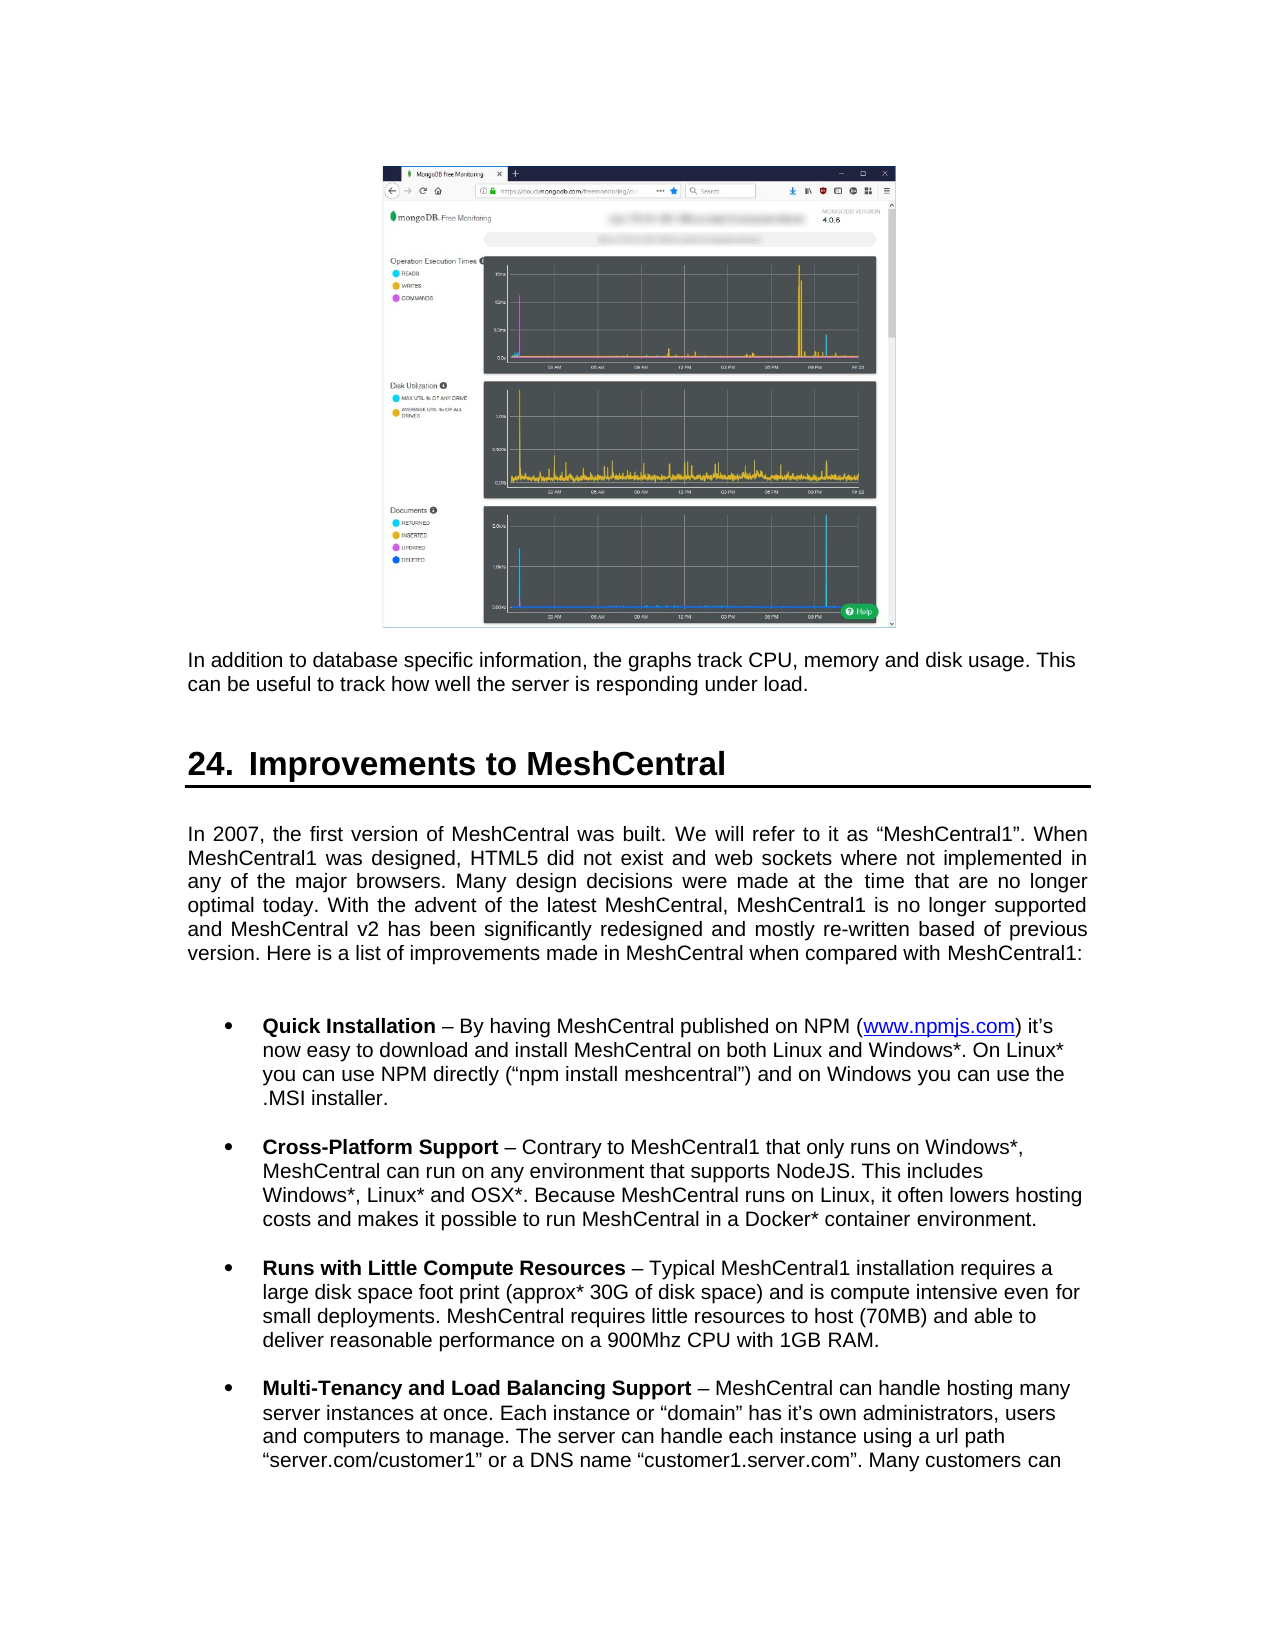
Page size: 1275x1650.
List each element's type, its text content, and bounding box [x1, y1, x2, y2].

picture [382, 166, 896, 628]
subtitle Improvements to MeshCentral [187, 744, 1179, 783]
text In addition to database specific information, the graphs track CPU, memory and disk usage. This can be useful to track how well the server is responding under load. [187, 647, 1083, 695]
list Multi-Tenancy and Load Balancing Support – MeshCentral can handle hosting many server instances at once. Each instance or “domain” has it’s own administrators, users and computers to manage. The server can handle each instance using a url path “server.com/customer1” or a DNS name “customer1.server.com”. Many customers can [225, 1376, 1077, 1472]
list Runs with Little Compute Resources – Typical MeshCentral1 installation requires a large disk space foot print (approx* 30G of disk space) and is compute intensive even for small deployments. MeshCentral requires little resources to host (70MB) and able to deliver reasonable performance on a 900Mhz CPU with 1GB RAM. [225, 1256, 1080, 1351]
list Quick Installation – By having MeshCentral published on NPM (www.npmjs.com) it’s now easy to download and install MeshCentral on both Linux and Windows*. On Linux* you can use NPM directly (“npm install meshcentral”) and on Windows you can use the [225, 1014, 1065, 1086]
text In 2007, the first version of MeshCentral was built. We will refer to it as “MeshCentral1”. When MeshCentral1 was designed, HTML5 did not exist and web sockets where not implemented in any of the major browsers. Many design decisions were made at the time that are no longer optimal today. With the advent of the latest MeshCentral, MeshCentral1 is no longer supported and MeshCentral v2 has been significantly redesigned and mostly re-written based of previous version. Here is a list of improvements made in MeshCentral when compared with MeshCentral1: [187, 821, 1088, 965]
text .MSI installer. [262, 1086, 1179, 1110]
list Cross-Platform Support – Contrary to MeshCentral1 that only runs on Windows*, MeshCentral can run on any environment that supports NodeJS. This includes Windows*, Linux* and OSX*. Because MeshCentral runs on Linux, it often lowers hosting costs and makes it possible to run MeshCentral in a Docker* container environment. [225, 1135, 1084, 1231]
